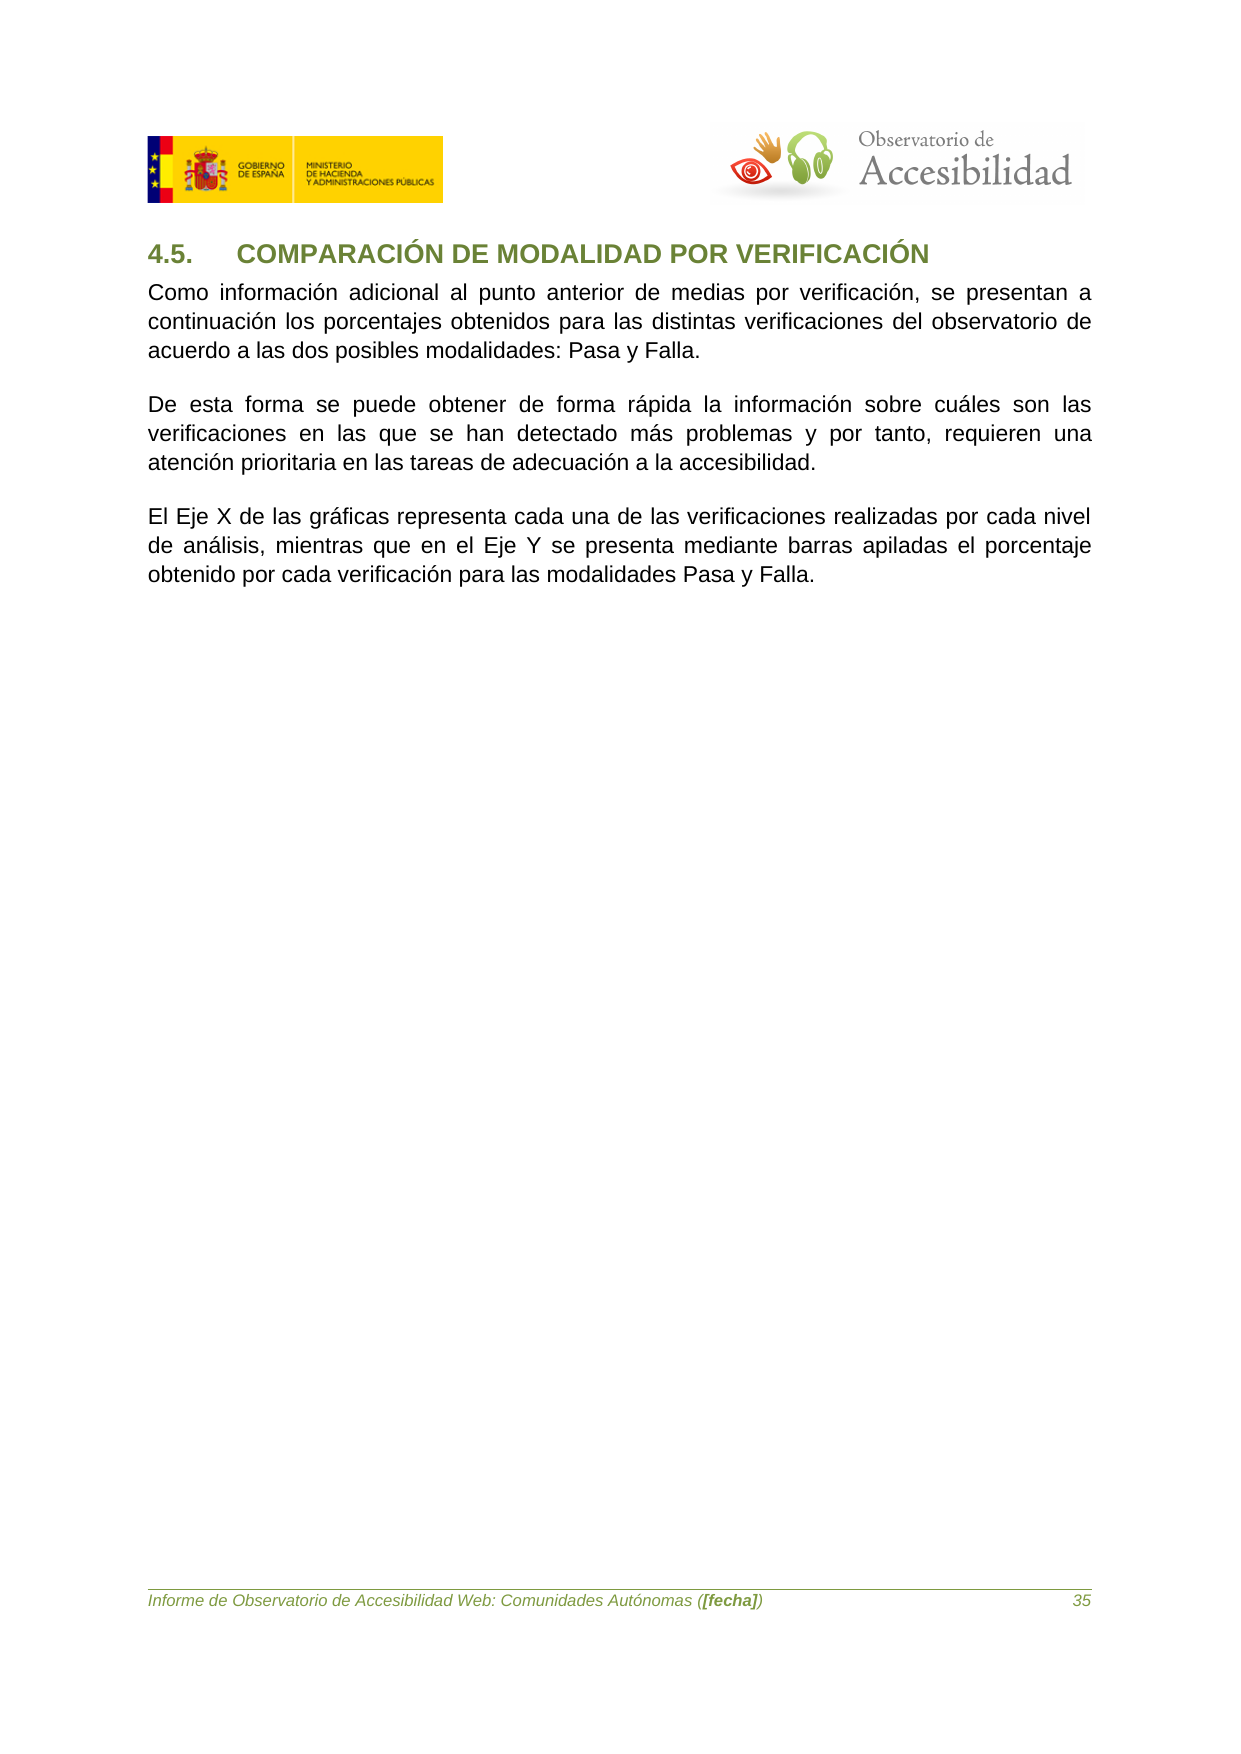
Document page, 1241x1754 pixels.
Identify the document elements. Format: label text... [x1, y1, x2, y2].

text De esta forma se puede obtener de forma rápida la información sobre cuáles son las verificaciones en las que se han detectado más problemas y por tanto, requieren una atención prioritaria en las tareas de adecuación a la accesibilidad. [148, 391, 1092, 475]
list Comparación de Modalidad por Verificación [148, 238, 1092, 269]
picture [147, 136, 443, 203]
text El Eje X de las gráficas representa cada una de las verificaciones realizadas por cada nivel de análisis, mientras que en el Eje Y se presenta mediante barras apiladas el porcentaje obtenido por cada verificación para las modalidades Pasa y Falla. [148, 503, 1092, 587]
text Como información adicional al punto anterior de medias por verificación, se presentan a continuación los porcentajes obtenidos para las distintas verificaciones del observatorio de acuerdo a las dos posibles modalidades: Pasa y Falla. [148, 279, 1092, 363]
picture [710, 122, 1086, 205]
